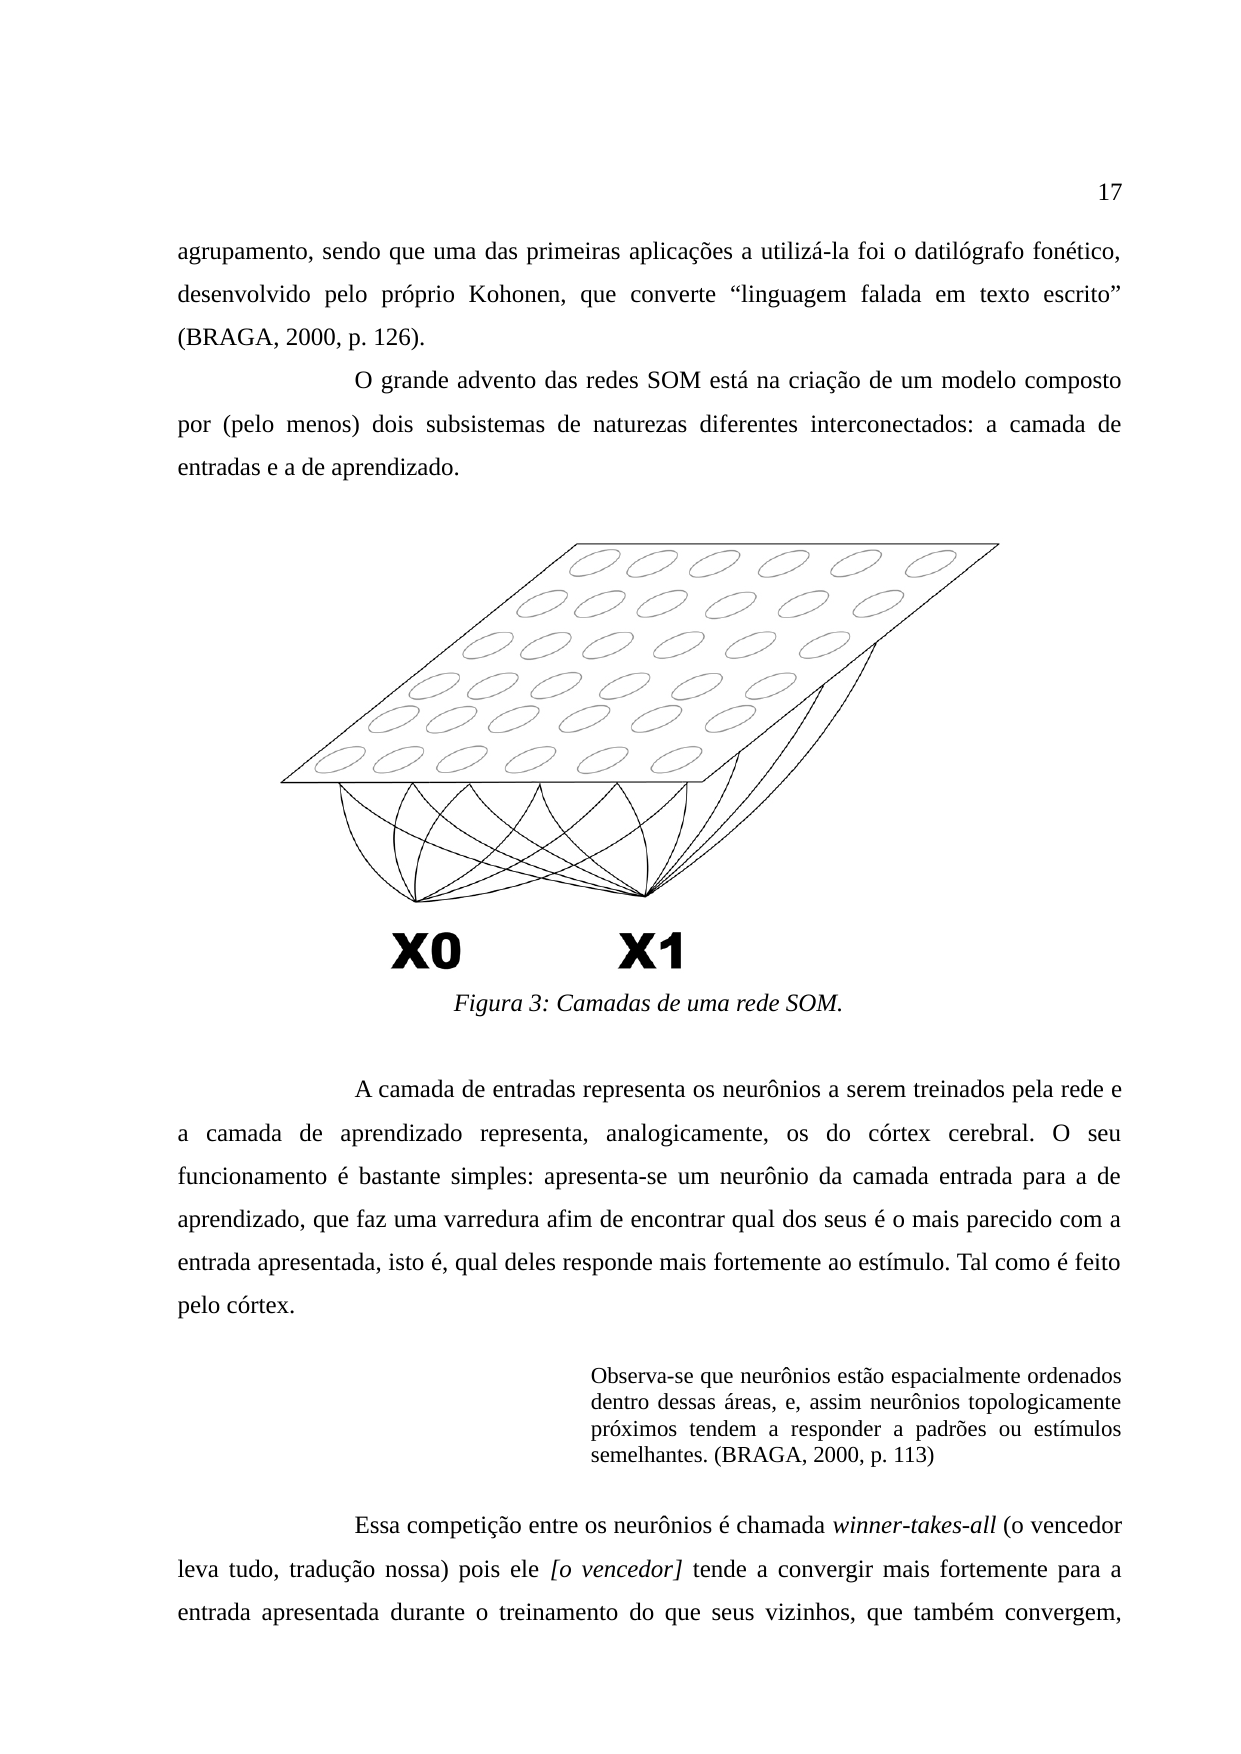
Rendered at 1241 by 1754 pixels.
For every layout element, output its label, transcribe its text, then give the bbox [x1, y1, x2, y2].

text agrupamento, sendo que uma das primeiras aplicações a utilizá-la foi o datilógrafo fonético, desenvolvido pelo próprio Kohonen, que converte “linguagem falada em texto escrito” (BRAGA, 2000, p. 126). [177, 236, 1122, 351]
picture [273, 538, 1027, 989]
text Observa-se que neurônios estão espacialmente ordenados dentro dessas áreas, e, assim neurônios topologicamente próximos tendem a responder a padrões ou estímulos semelhantes. (BRAGA, 2000, p. 113) [591, 1362, 1122, 1467]
text A camada de entradas representa os neurônios a serem treinados pela rede e a camada de aprendizado representa, analogicamente, os do córtex cerebral. O seu funcionamento é bastante simples: apresenta-se um neurônio da camada entrada para a de aprendizado, que faz uma varredura afim de encontrar qual dos seus é o mais parecido com a entrada apresentada, isto é, qual deles responde mais fortemente ao estímulo. Tal como é feito pelo córtex. [177, 1074, 1122, 1319]
text O grande advento das redes SOM está na criação de um modelo composto por (pelo menos) dois subsistemas de naturezas diferentes interconectados: a camada de entradas e a de aprendizado. [177, 366, 1122, 481]
text Essa competição entre os neurônios é chamada winner-takes-all (o vencedor leva tudo, tradução nossa) pois ele [o vencedor] tende a convergir mais fortemente para a entrada apresentada durante o treinamento do que seus vizinhos, que também convergem, [177, 1511, 1122, 1626]
text Figura 3: Camadas de uma rede SOM. [177, 988, 1122, 1017]
